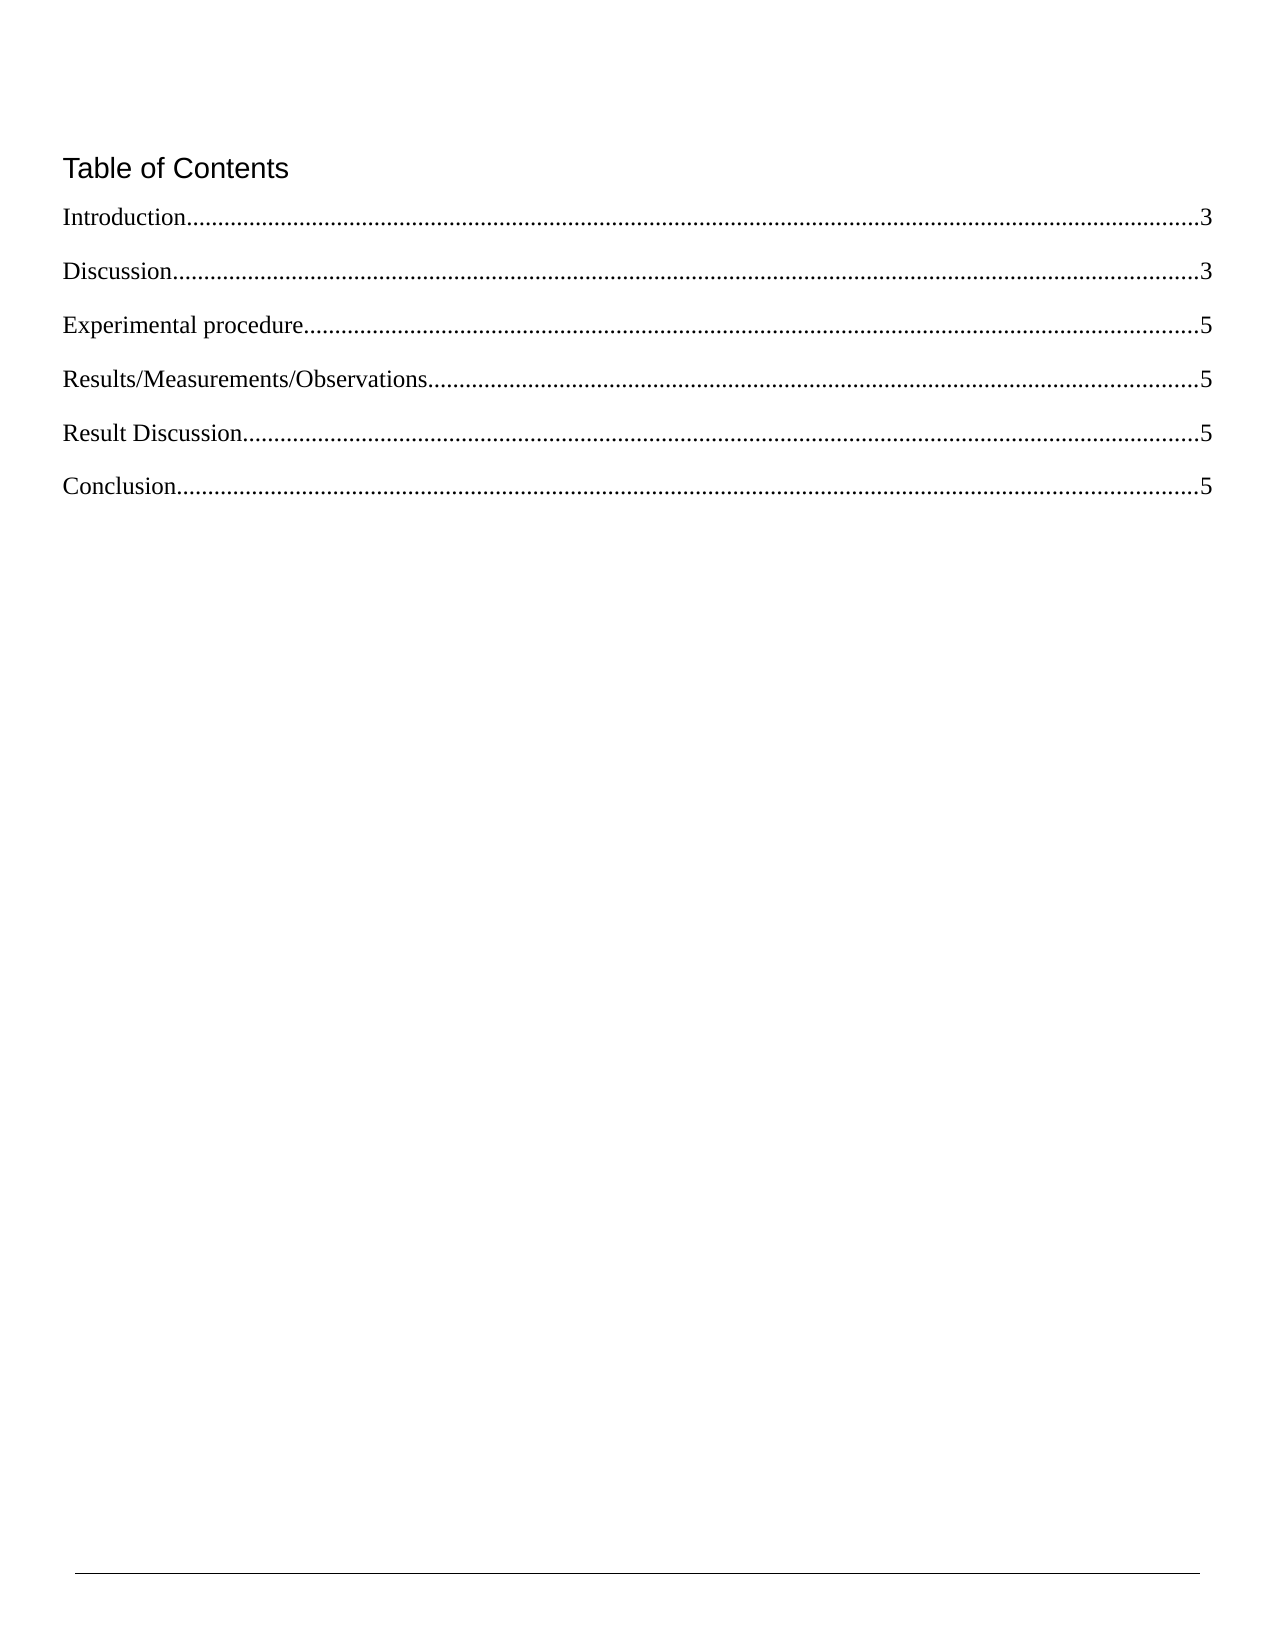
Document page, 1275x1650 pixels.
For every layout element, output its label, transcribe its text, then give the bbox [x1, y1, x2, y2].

text Results/Measurements/Observations 5 [62, 364, 1212, 392]
text Result Discussion 5 [62, 418, 1212, 446]
text Experimental procedure 5 [62, 310, 1212, 339]
text Discussion 3 [62, 256, 1212, 285]
text Conclusion 5 [62, 471, 1212, 500]
text Introduction 3 [62, 202, 1212, 231]
subtitle Table of Contents [62, 151, 1212, 185]
